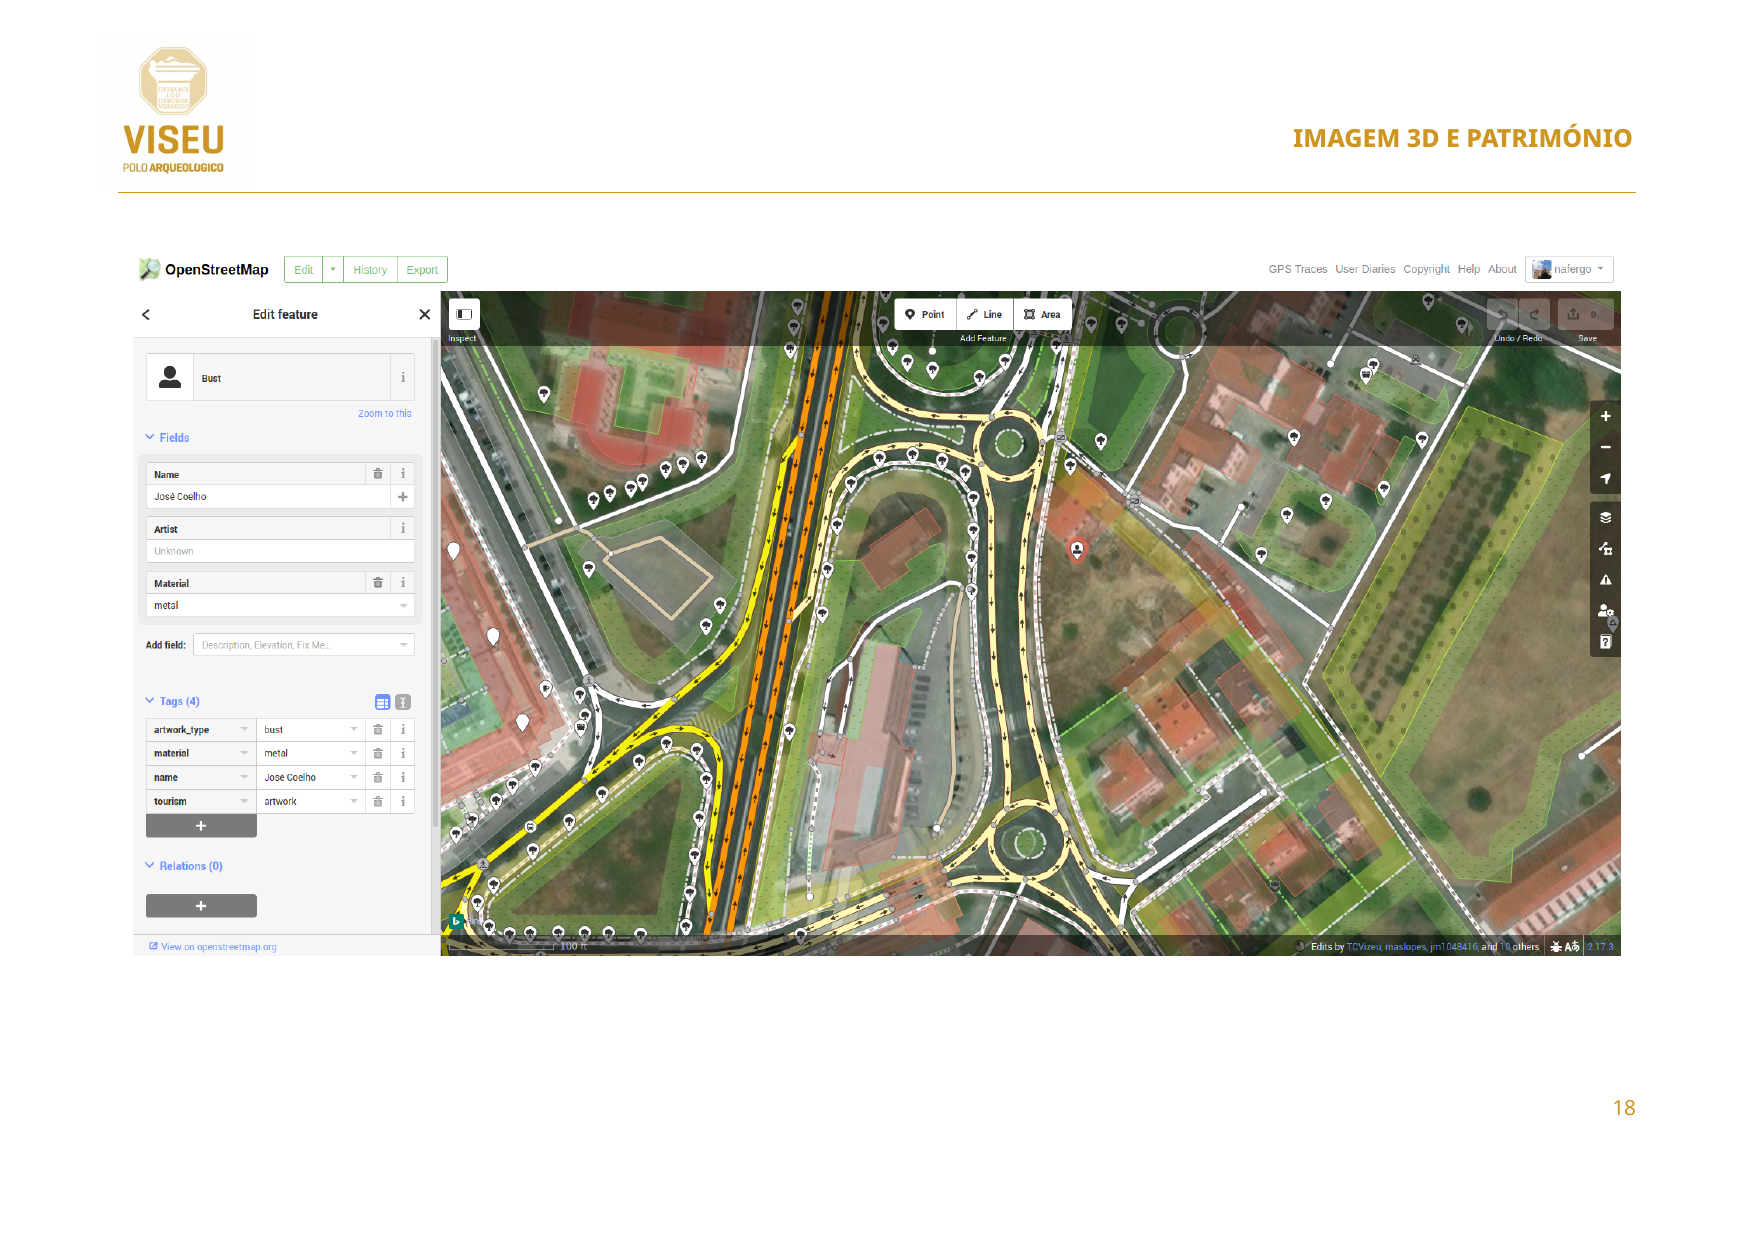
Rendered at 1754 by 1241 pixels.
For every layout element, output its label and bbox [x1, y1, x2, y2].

picture [133, 250, 1621, 956]
